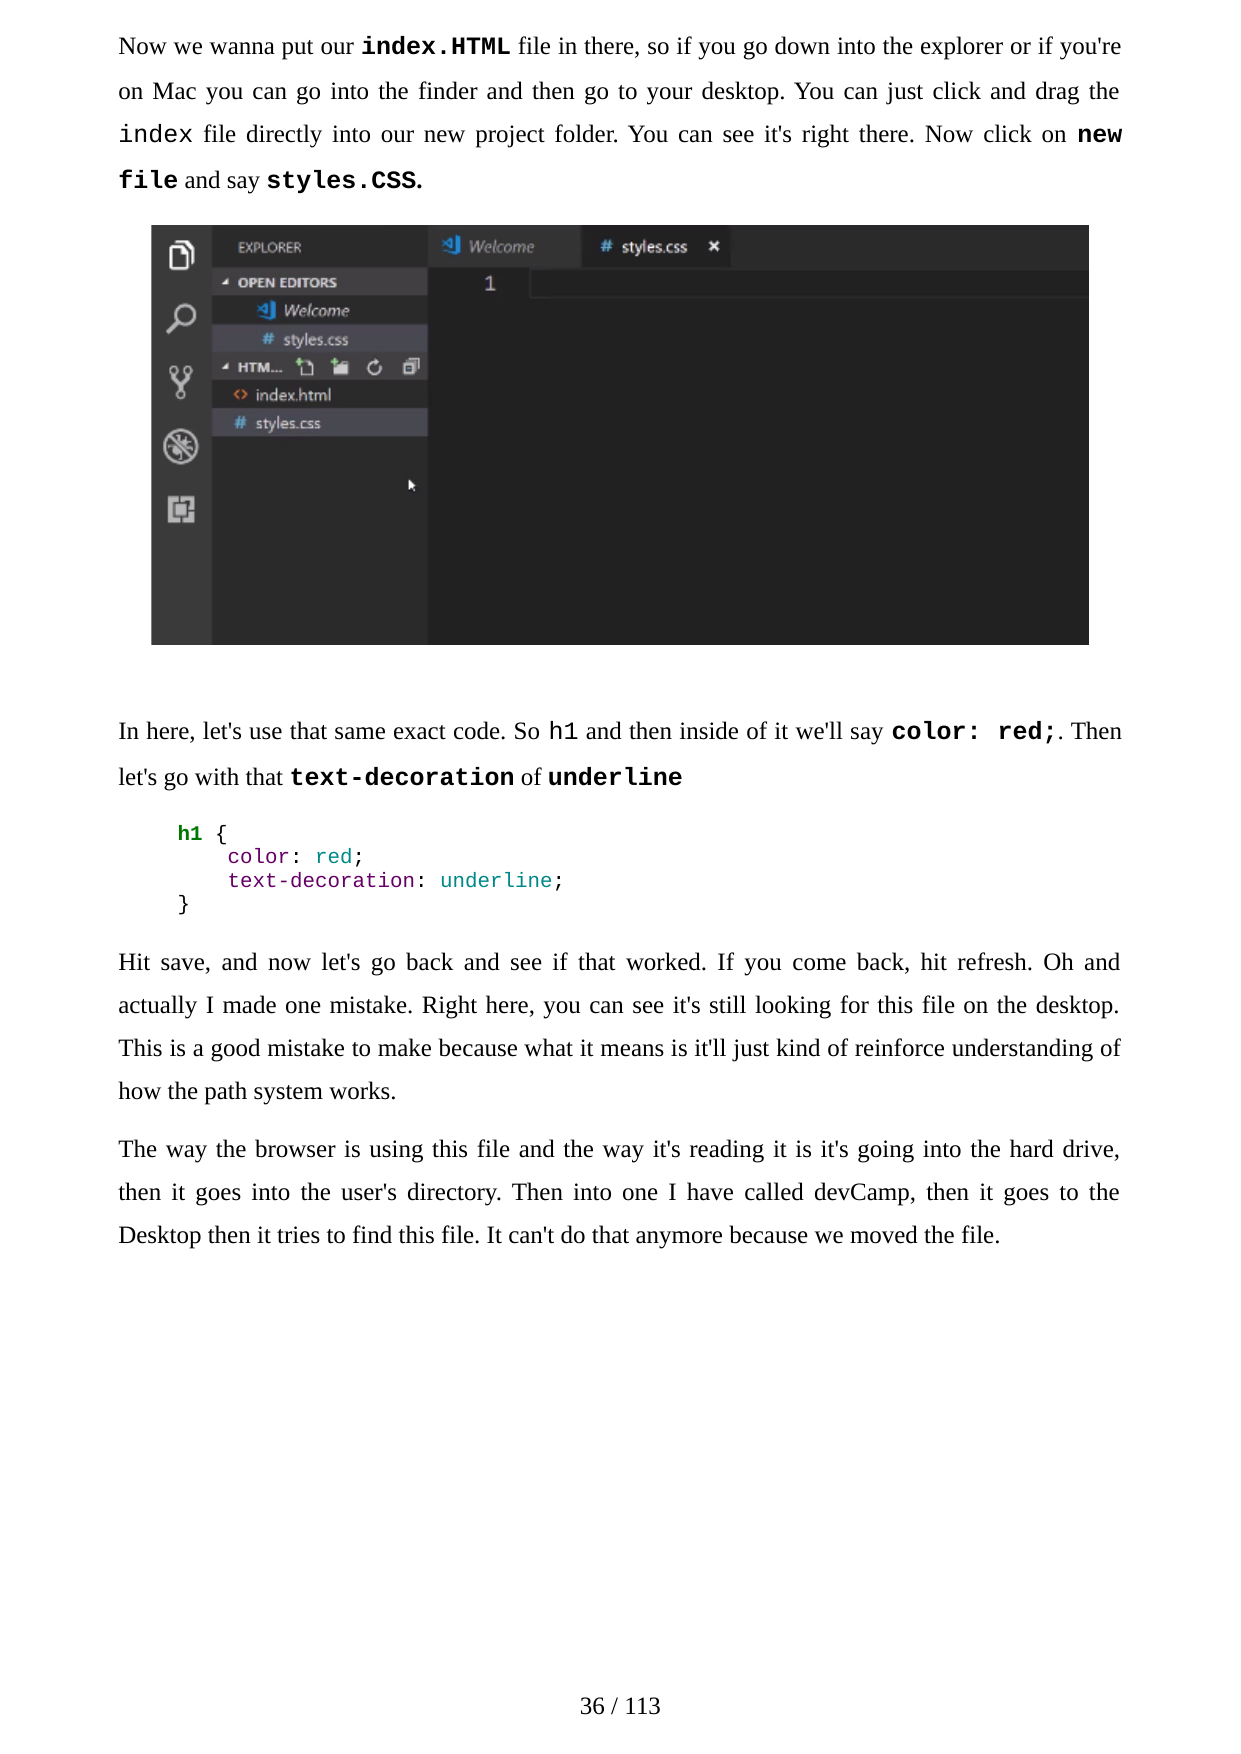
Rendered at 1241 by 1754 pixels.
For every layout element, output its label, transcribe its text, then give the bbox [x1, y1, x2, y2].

text Now we wanna put our index.HTML file in there, so if you go down into the explorer or if you're on Mac you can go into the finder and then go to your desktop. You can just click and drag the index file directly into our new project folder. You can see it's right there. Now click on new file and say styles.CSS. [118, 31, 1122, 196]
text In here, let's use that same exact code. So h1 and then inside of it we'll say color: red;. Then let's go with that text-decoration of underline [118, 716, 1122, 792]
text Hit save, and now let's go back and see if that worked. If you come back, hit refresh. Oh and actually I made one mistake. Right here, you can see it's still looking for this file on the desktop. This is a good mistake to make because what it means is it'll just kind of reinforce understanding of how the path system works. [118, 947, 1122, 1105]
text The way the browser is using this file and the way it's reading it is it's going into the hard drive, then it goes into the user's directory. Then into one I have called devCamp, then it goes to the Desktop then it tries to find this file. It can't do that anymore because we moved the file. [118, 1134, 1122, 1249]
text } [177, 893, 1122, 917]
text h1 { [177, 822, 1122, 846]
picture [151, 225, 1089, 645]
text text-decoration: underline; [177, 870, 1122, 893]
text color: red; [177, 846, 1122, 870]
